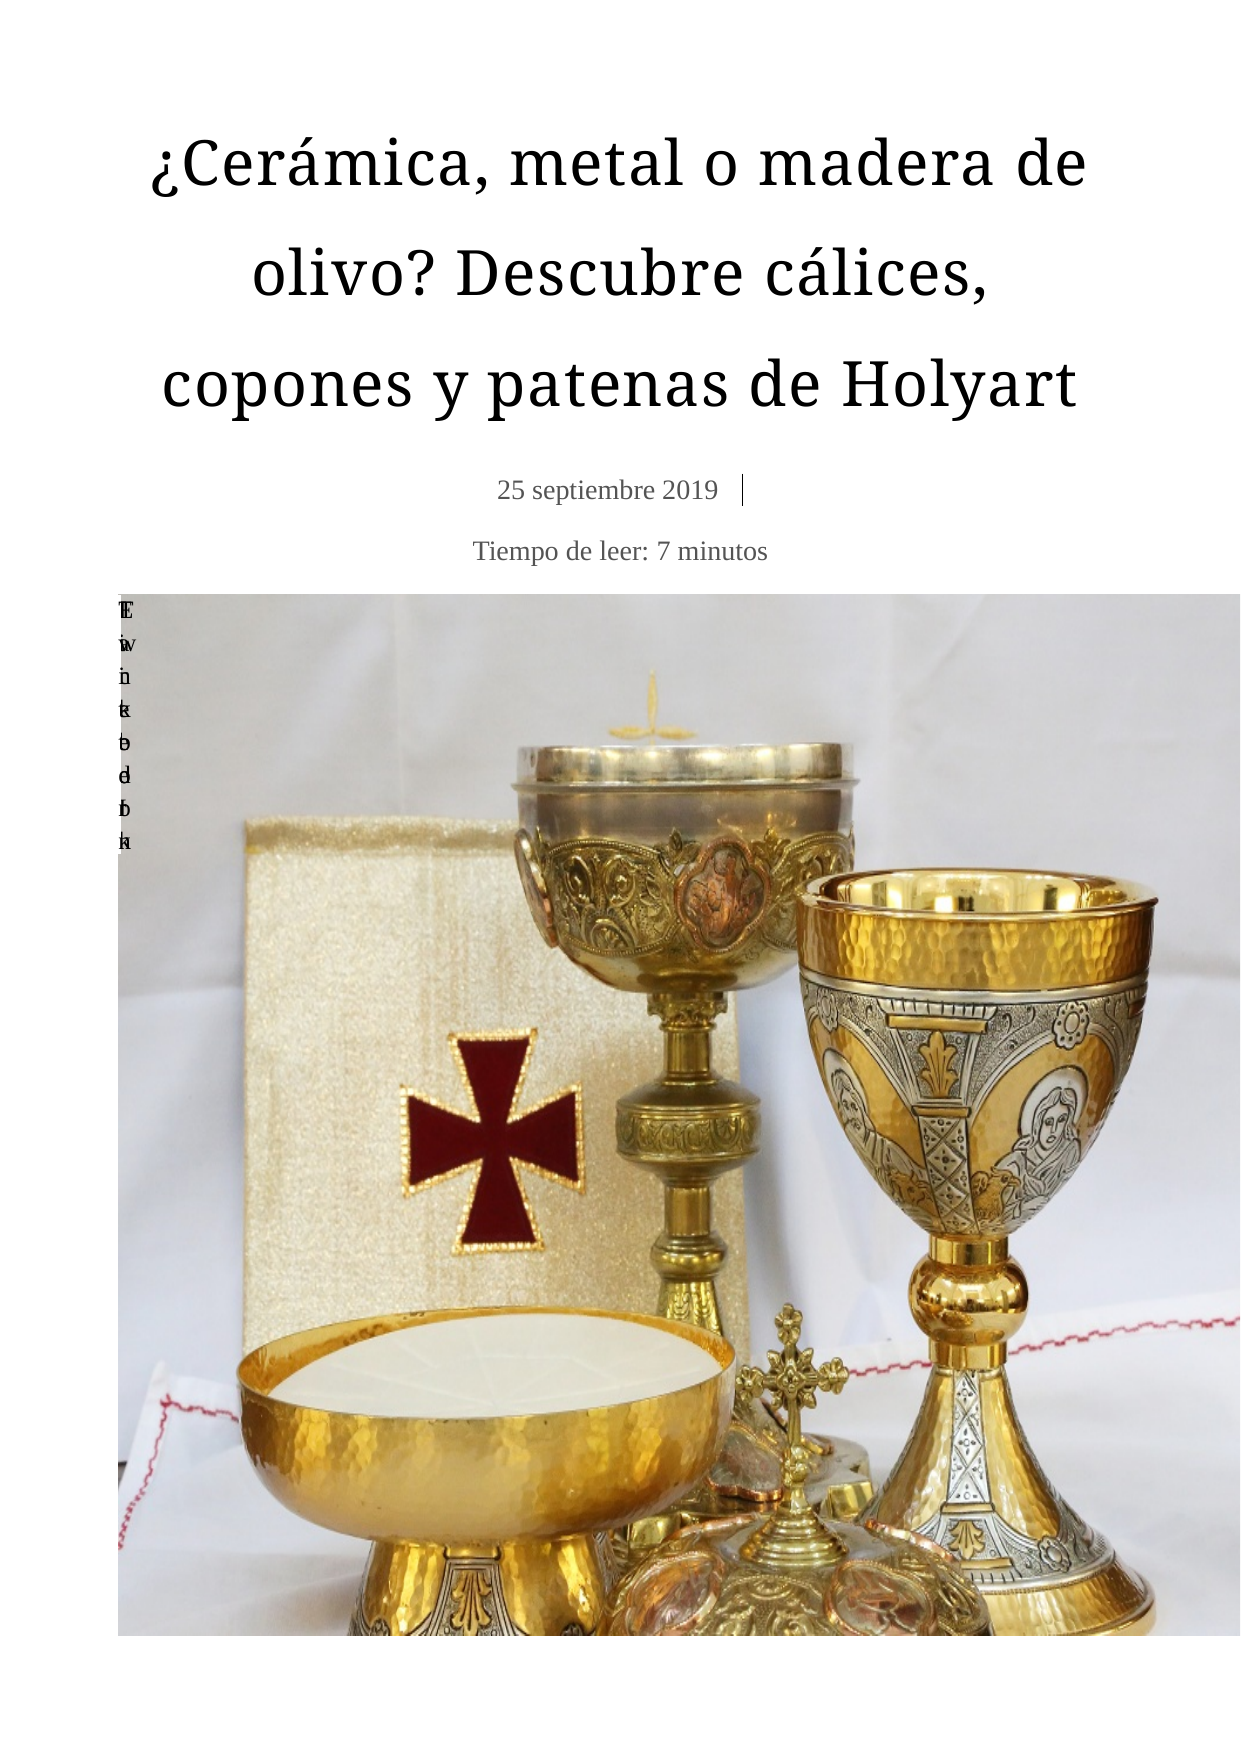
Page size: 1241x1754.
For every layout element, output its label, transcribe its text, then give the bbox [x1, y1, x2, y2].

text 25 septiembre 2019 [118, 473, 742, 506]
picture [118, 594, 1241, 1636]
subtitle ¿Cerámica, metal o madera de olivo? Descubre cálices, copones y patenas de Holyart [118, 118, 1122, 424]
text Tiempo de leer: 7 minutos [118, 534, 1122, 566]
text [743, 473, 1122, 506]
